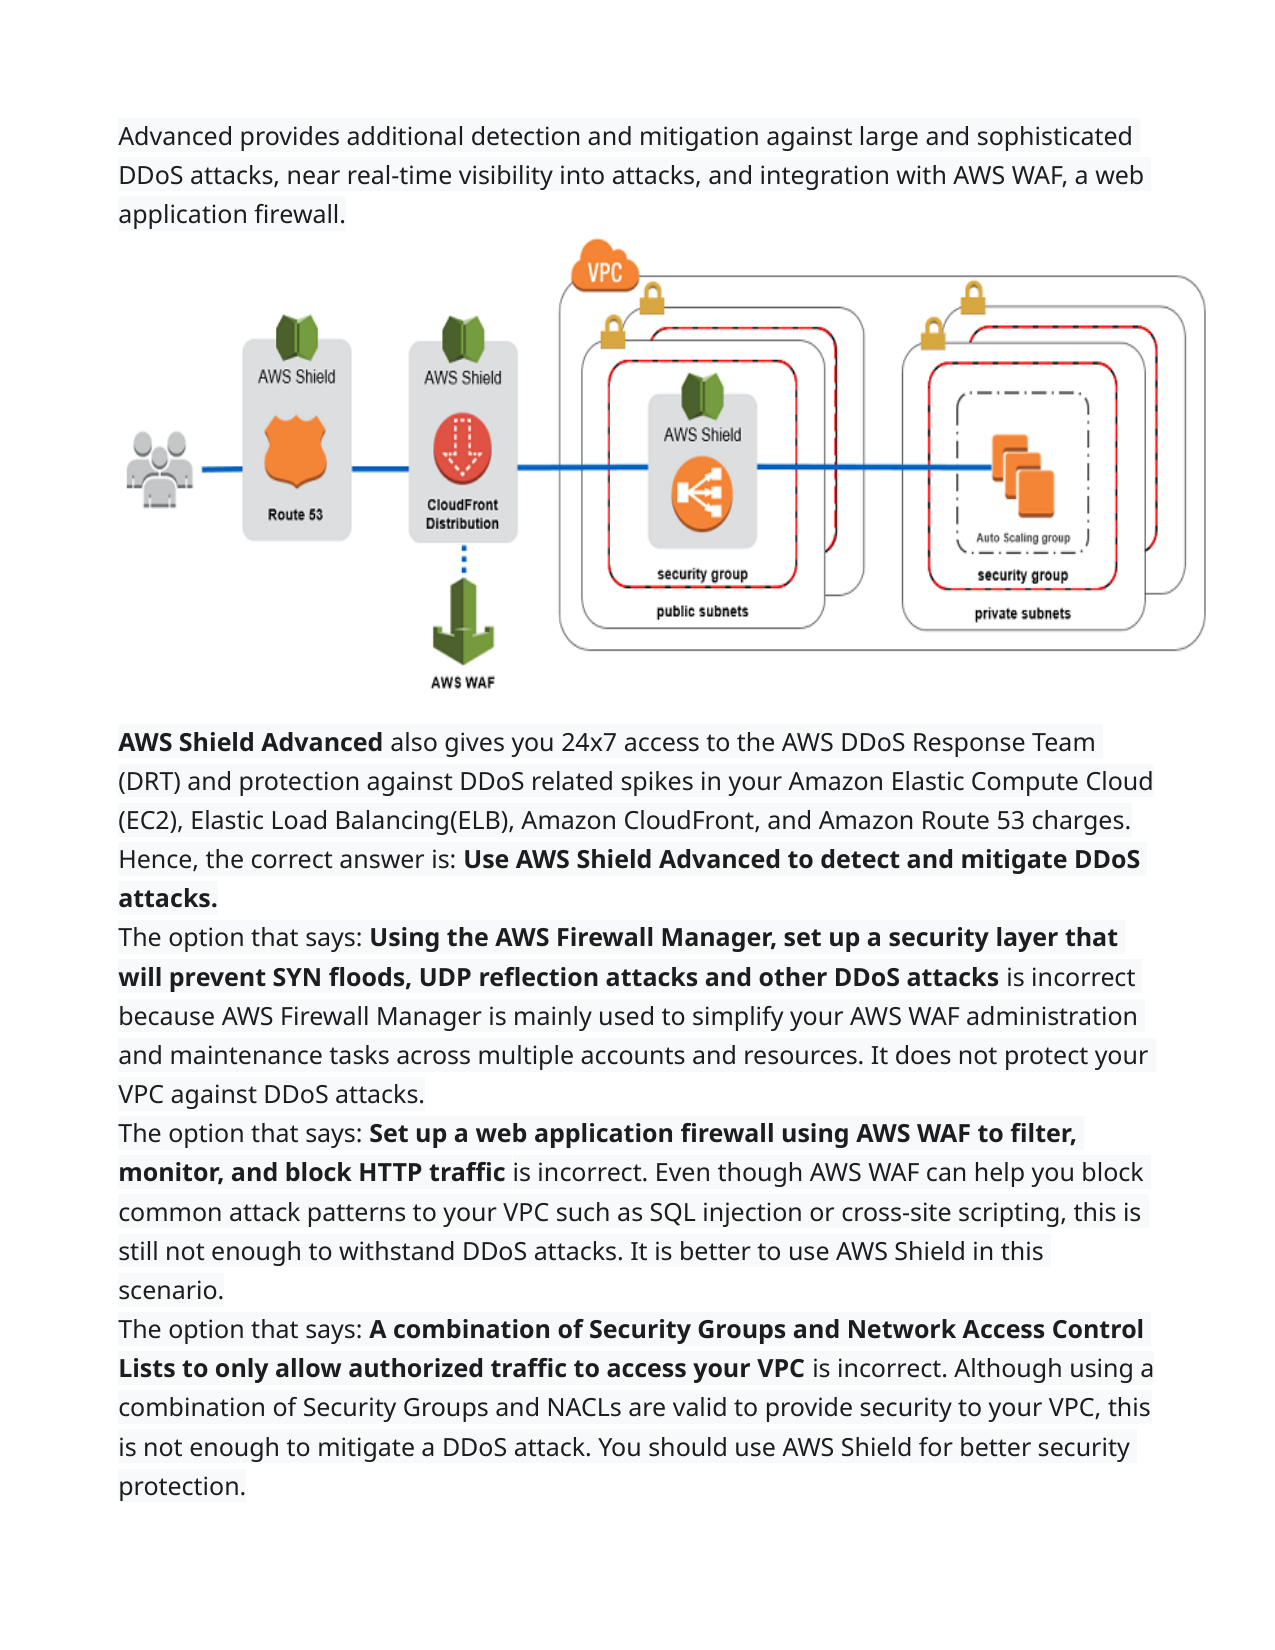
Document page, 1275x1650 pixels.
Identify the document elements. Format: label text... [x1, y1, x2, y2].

text Hence, the correct answer is: Use AWS Shield Advanced to detect and mitigate DDoS attacks. [118, 842, 1157, 915]
text AWS Shield Advanced also gives you 24x7 access to the AWS DDoS Response Team (DRT) and protection against DDoS related spikes in your Amazon Elastic Compute Cloud (EC2), Elastic Load Balancing(ELB), Amazon CloudFront, and Amazon Route 53 charges. [118, 724, 1157, 837]
text The option that says: Set up a web application firewall using AWS WAF to filter, monitor, and block HTTP traffic is incorrect. Even though AWS WAF can help you block common attack patterns to your VPC such as SQL injection or cross-site scripting, this is still not enough to withstand DDoS attacks. It is better to use AWS Shield in this scenario. [118, 1116, 1157, 1307]
picture [118, 235, 1233, 720]
text The option that says: A combination of Security Groups and Network Access Control Lists to only allow authorized traffic to access your VPC is incorrect. Although using a combination of Security Groups and NACLs are valid to provide security to your VPC, this is not enough to mitigate a DDoS attack. You should use AWS Shield for better security protection. [118, 1312, 1157, 1502]
text Advanced provides additional detection and mitigation against large and sophisticated DDoS attacks, near real-time visibility into attacks, and integration with AWS WAF, a web application firewall. [118, 118, 1157, 231]
text The option that says: Using the AWS Firewall Manager, set up a security layer that will prevent SYN floods, UDP reflection attacks and other DDoS attacks is incorrect because AWS Firewall Manager is mainly used to simplify your AWS WAF administration and maintenance tasks across multiple accounts and resources. It does not protect your VPC against DDoS attacks. [118, 920, 1157, 1111]
